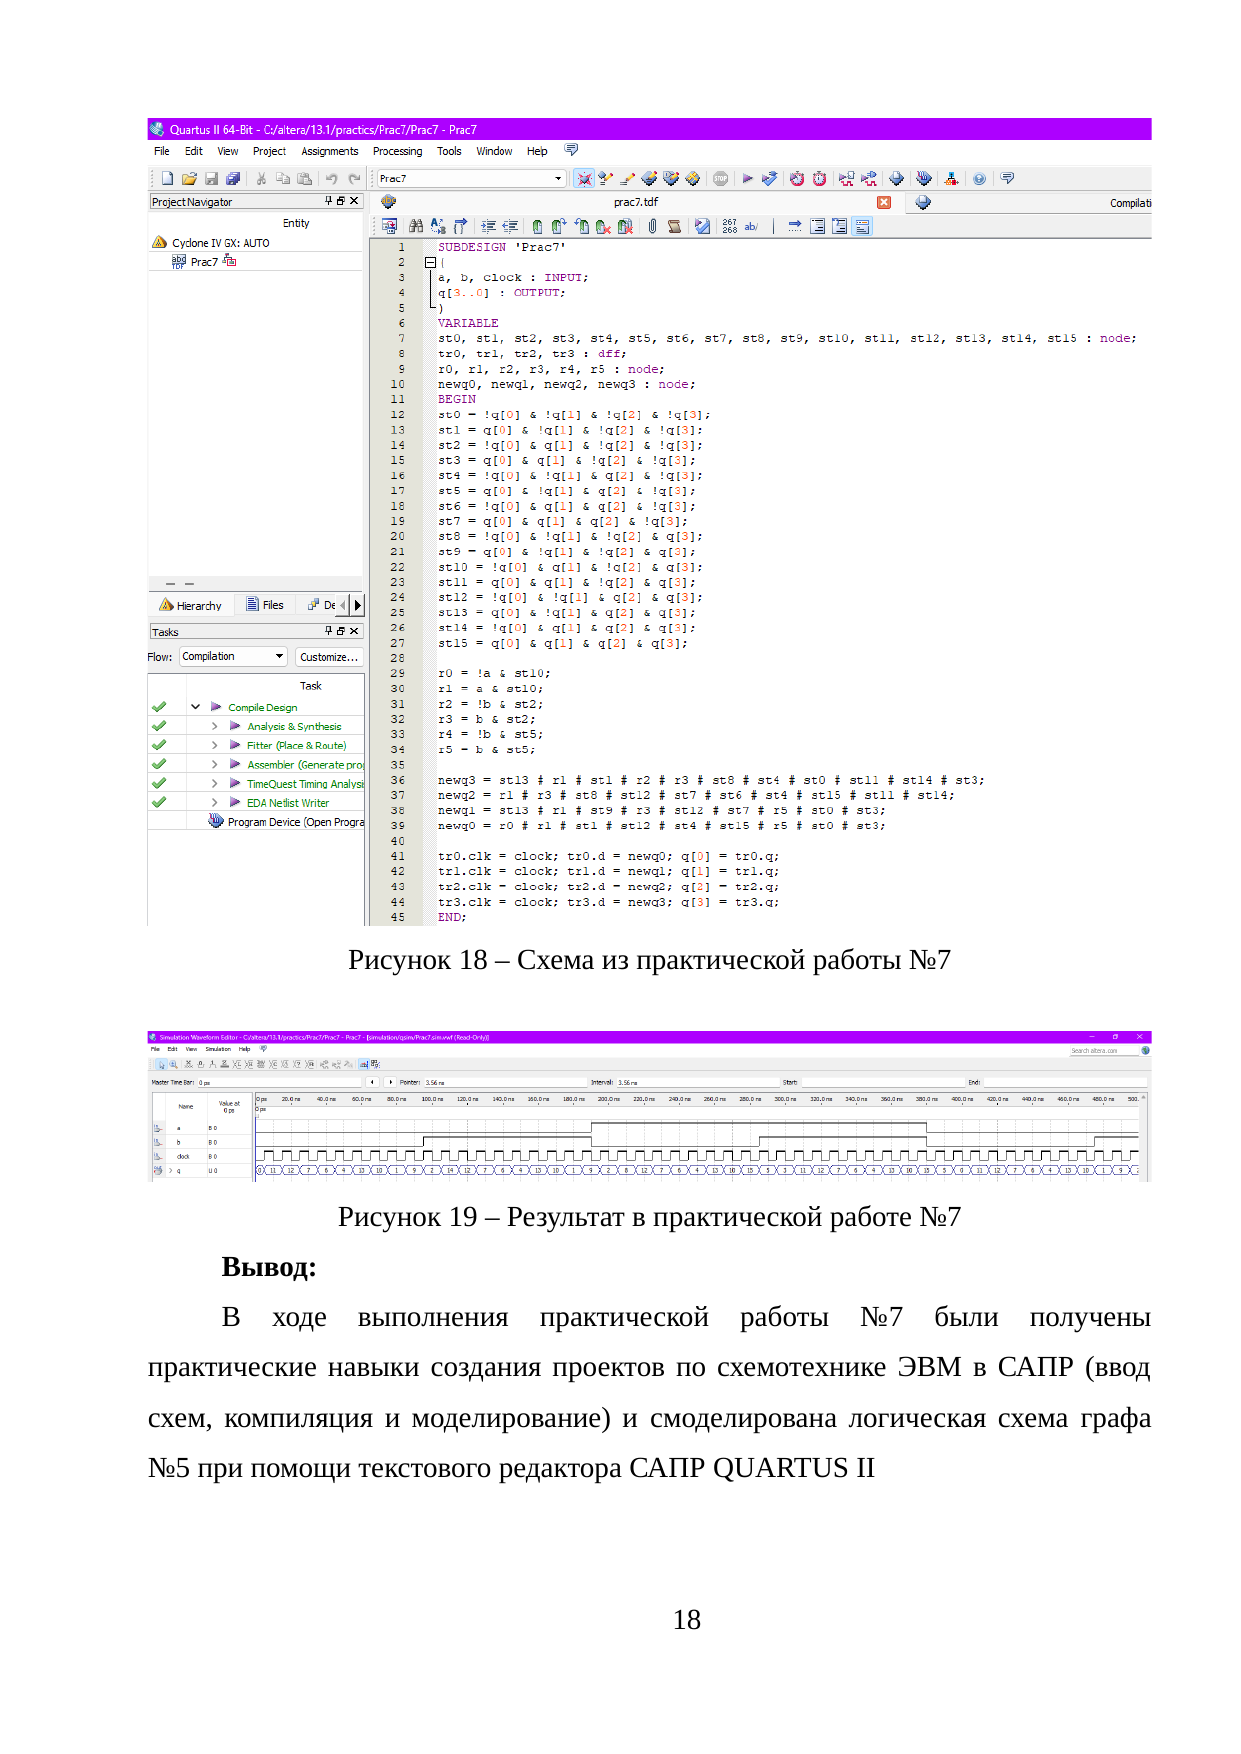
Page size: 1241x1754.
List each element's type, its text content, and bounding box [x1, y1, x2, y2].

text Рисунок 18 – Схема из практической работы №7 [148, 942, 1152, 976]
picture [147, 118, 1152, 926]
text Рисунок 19 – Результат в практической работе №7 [148, 1199, 1152, 1232]
text Вывод: [148, 1249, 1152, 1282]
picture [147, 1031, 1152, 1182]
text В ходе выполнения практической работы №7 были получены практические навыки создания проектов по схемотехнике ЭВМ в САПР (ввод схем, компиляция и моделирование) и смоделирована логическая схема графа №5 при помощи текстового редактора САПР QUARTUS II [148, 1299, 1152, 1484]
